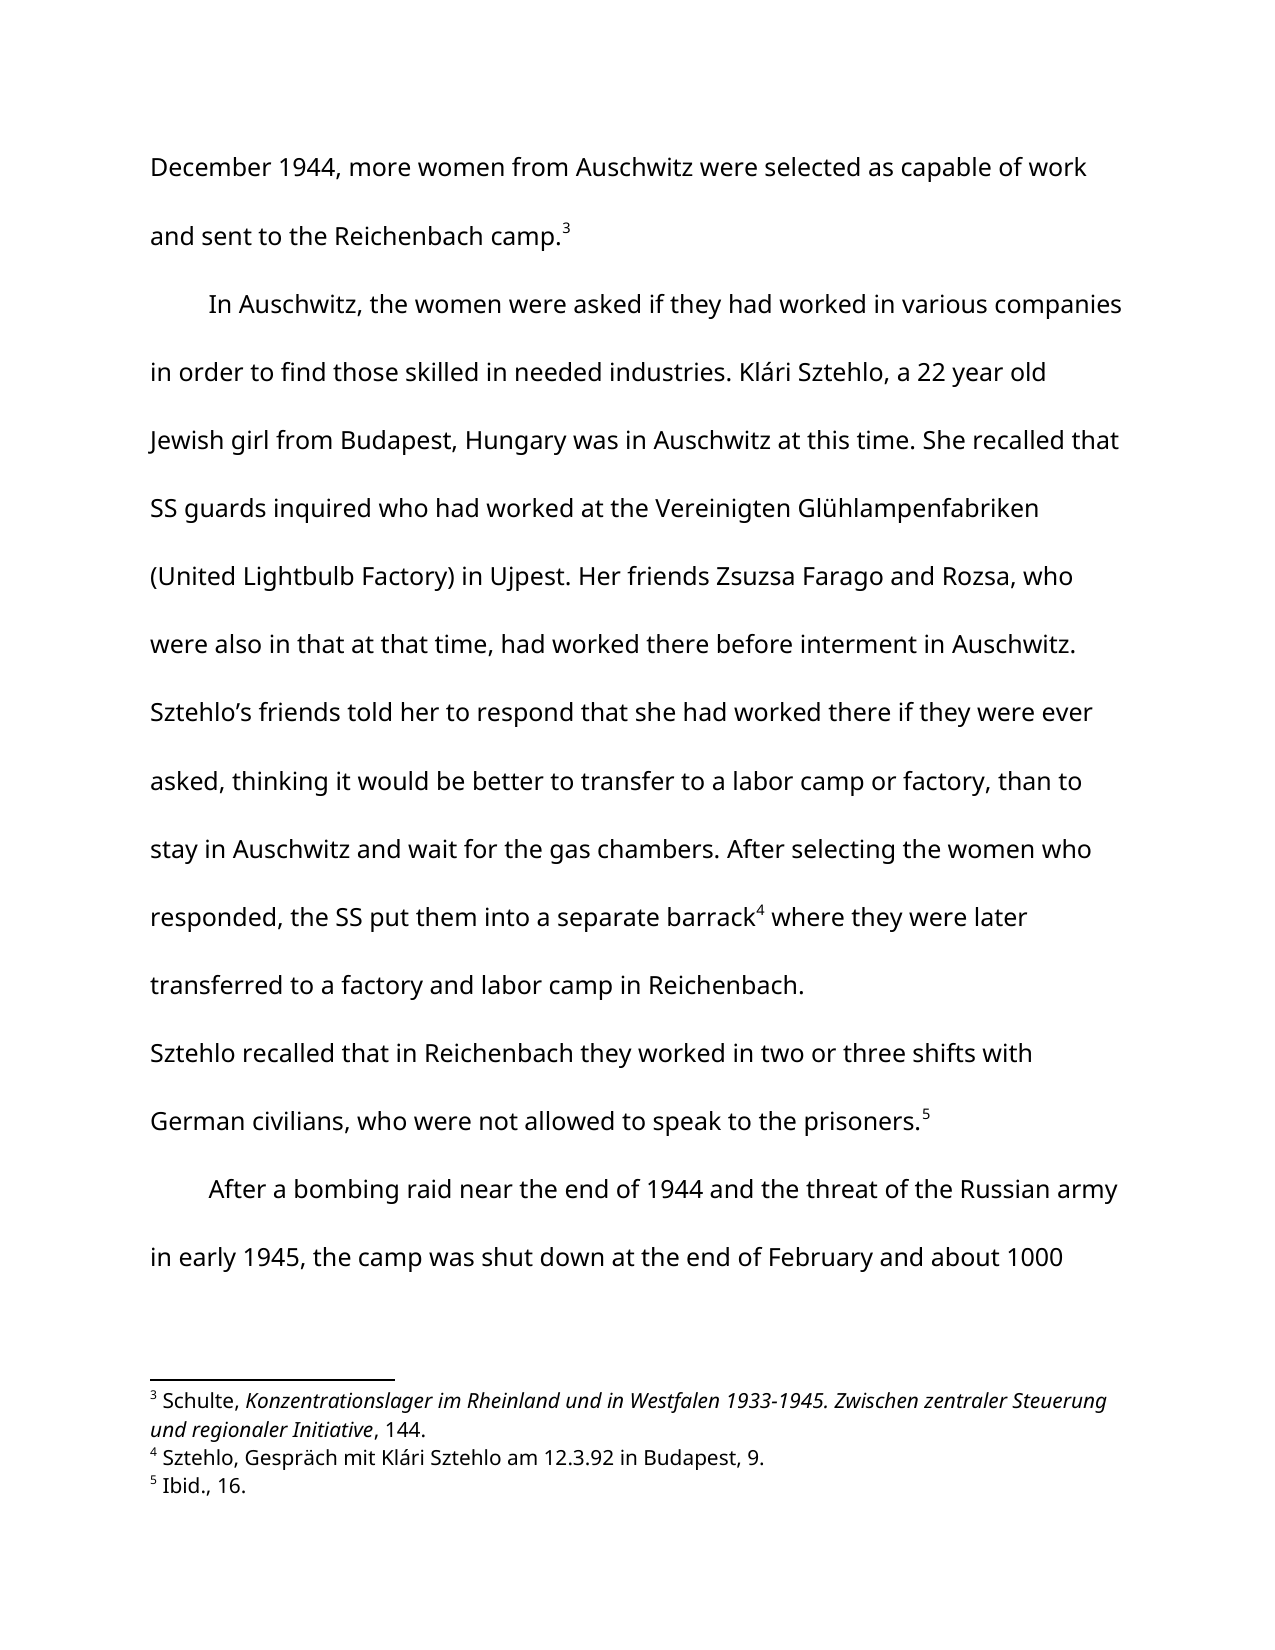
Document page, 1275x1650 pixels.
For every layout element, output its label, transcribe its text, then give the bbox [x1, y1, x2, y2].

text Sztehlo recalled that in Reichenbach they worked in two or three shifts with German civilians, who were not allowed to speak to the prisoners. [150, 1036, 1125, 1138]
text December 1944, more women from Auschwitz were selected as capable of work and sent to the Reichenbach camp. [150, 150, 1125, 252]
text Sztehlo, Gespräch mit Klári Sztehlo am 12.3.92 in Budapest, 9. [150, 1443, 1125, 1472]
text Schulte, Konzentrationslager im Rheinland und in Westfalen 1933-1945. Zwischen zentraler Steuerung und regionaler Initiative, 144. [150, 1386, 1125, 1443]
text After a bombing raid near the end of 1944 and the threat of the Russian army in early 1945, the camp was shut down at the end of February and about 1000 [150, 1172, 1125, 1274]
text Ibid., 16. [150, 1472, 1125, 1500]
text In Auschwitz, the women were asked if they had worked in various companies in order to find those skilled in needed industries. Klári Sztehlo, a 22 year old Jewish girl from Budapest, Hungary was in Auschwitz at this time. She recalled that SS guards inquired who had worked at the Vereinigten Glühlampenfabriken (United Lightbulb Factory) in Ujpest. Her friends Zsuzsa Farago and Rozsa, who were also in that at that time, had worked there before interment in Auschwitz. Sztehlo’s friends told her to respond that she had worked there if they were ever asked, thinking it would be better to transfer to a labor camp or factory, than to stay in Auschwitz and wait for the gas chambers. After selecting the women who responded, the SS put them into a separate barrack where they were later transferred to a factory and labor camp in Reichenbach. [150, 286, 1125, 1002]
